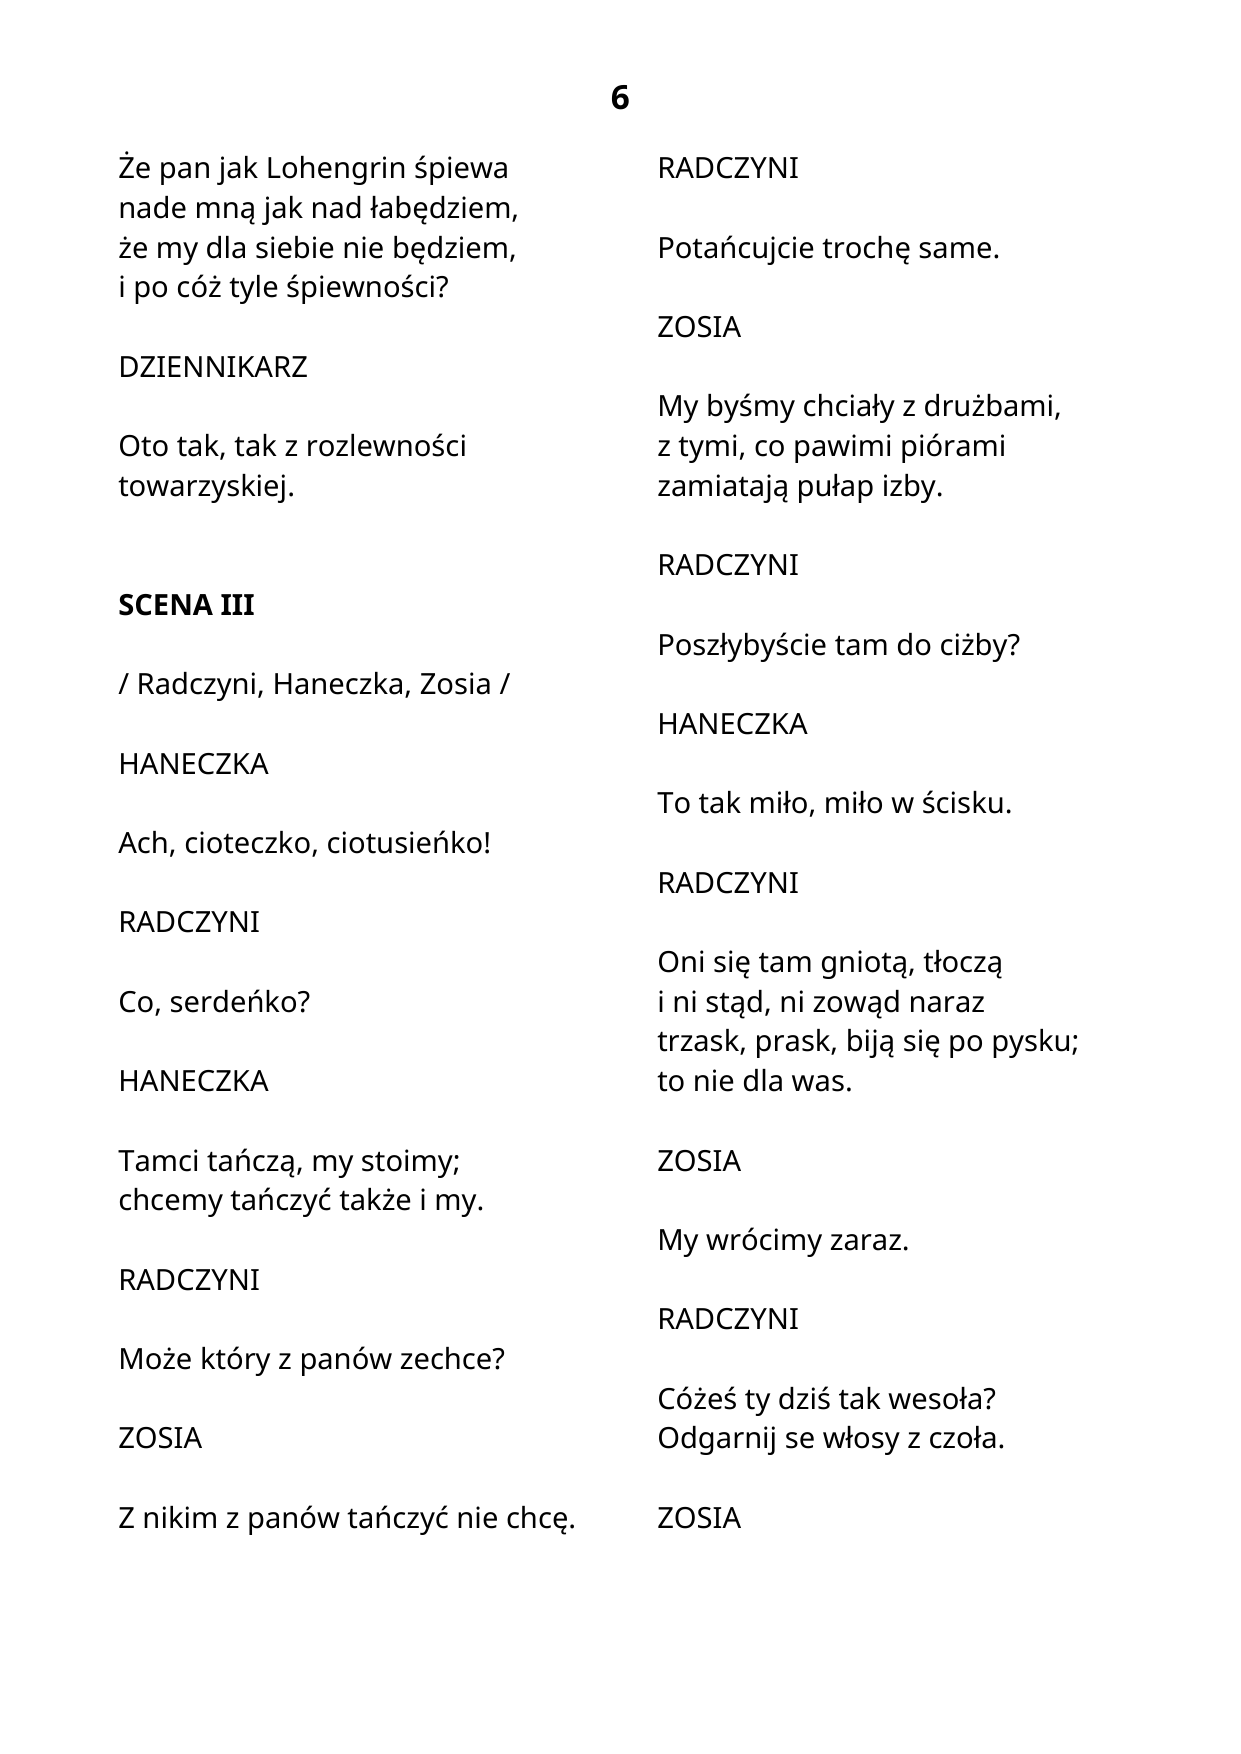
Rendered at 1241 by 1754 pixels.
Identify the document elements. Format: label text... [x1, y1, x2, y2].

text HANECZKA [118, 1060, 583, 1100]
text Oto tak, tak z rozlewności [118, 425, 583, 465]
text chcemy tańczyć także i my. [118, 1179, 583, 1219]
text z tymi, co pawimi piórami [657, 425, 1122, 465]
text My wrócimy zaraz. [657, 1219, 1122, 1259]
text RADCZYNI [118, 1259, 583, 1298]
text Ach, cioteczko, ciotusieńko! [118, 822, 583, 862]
text Tamci tańczą, my stoimy; [118, 1140, 583, 1179]
text Potańcujcie trochę same. [657, 227, 1122, 267]
text Odgarnij se włosy z czoła. [657, 1418, 1122, 1457]
text / Radczyni, Haneczka, Zosia / [118, 663, 583, 703]
text Oni się tam gniotą, tłoczą [657, 941, 1122, 981]
text Cóżeś ty dziś tak wesoła? [657, 1378, 1122, 1418]
text To tak miło, miło w ścisku. [657, 783, 1122, 822]
text nade mną jak nad łabędziem, [118, 187, 583, 227]
text Z nikim z panów tańczyć nie chcę. [118, 1497, 583, 1537]
text to nie dla was. [657, 1060, 1122, 1100]
text ZOSIA [657, 306, 1122, 346]
text Co, serdeńko? [118, 981, 583, 1021]
text RADCZYNI [657, 544, 1122, 584]
text towarzyskiej. [118, 465, 583, 505]
text i po cóż tyle śpiewności? [118, 267, 583, 306]
text My byśmy chciały z drużbami, [657, 386, 1122, 425]
text HANECZKA [657, 703, 1122, 743]
text ZOSIA [118, 1418, 583, 1457]
text zamiatają pułap izby. [657, 465, 1122, 505]
text RADCZYNI [657, 148, 1122, 187]
text że my dla siebie nie będziem, [118, 227, 583, 267]
text HANECZKA [118, 743, 583, 783]
text ZOSIA [657, 1497, 1122, 1537]
text Poszłybyście tam do ciżby? [657, 624, 1122, 663]
text DZIENNIKARZ [118, 346, 583, 386]
text trzask, prask, biją się po pysku; [657, 1021, 1122, 1060]
text RADCZYNI [657, 1298, 1122, 1338]
text i ni stąd, ni zowąd naraz [657, 981, 1122, 1021]
text RADCZYNI [657, 862, 1122, 902]
text RADCZYNI [118, 902, 583, 941]
text Może który z panów zechce? [118, 1338, 583, 1378]
text ZOSIA [657, 1140, 1122, 1179]
text SCENA III [118, 584, 583, 624]
text Że pan jak Lohengrin śpiewa [118, 148, 583, 187]
